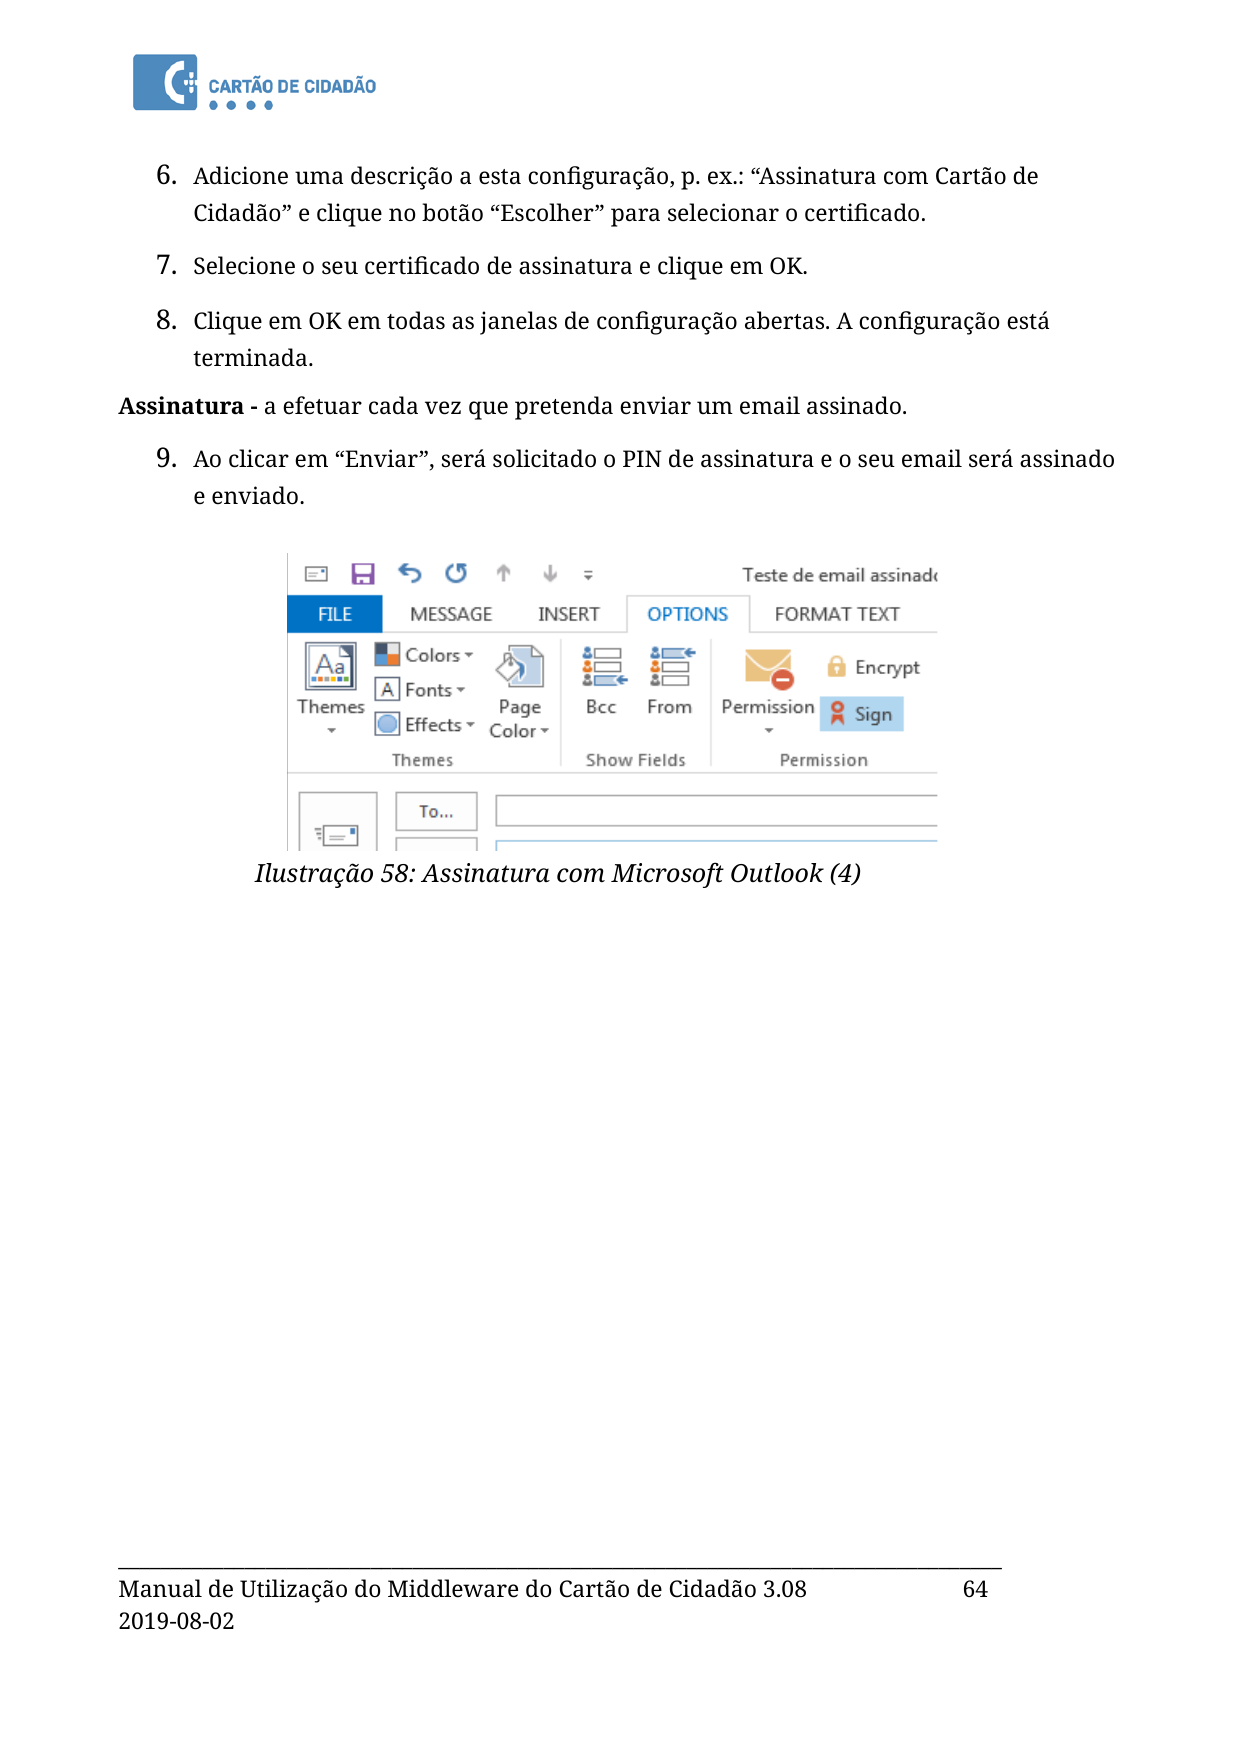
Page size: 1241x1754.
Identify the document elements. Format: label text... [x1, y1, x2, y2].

list Ao clicar em “Enviar”, será solicitado o PIN de assinatura e o seu email será assinado e enviado. [156, 439, 1122, 512]
list Adicione uma descrição a esta configuração, p. ex.: “Assinatura com Cartão de Cidadão” e clique no botão “Escolher” para selecionar o certificado. [156, 155, 1122, 228]
list Clique em OK em todas as janelas de configuração abertas. A configuração está terminada. [156, 300, 1122, 373]
list Selecione o seu certificado de assinatura e clique em OK. [156, 245, 1122, 282]
picture [287, 553, 938, 851]
text Assinatura - a efetuar cada vez que pretenda enviar um email assinado. [118, 390, 1122, 422]
list Ilustração 57: Assinatura com Microsoft Outlook (4) [255, 553, 970, 890]
picture [130, 47, 423, 118]
